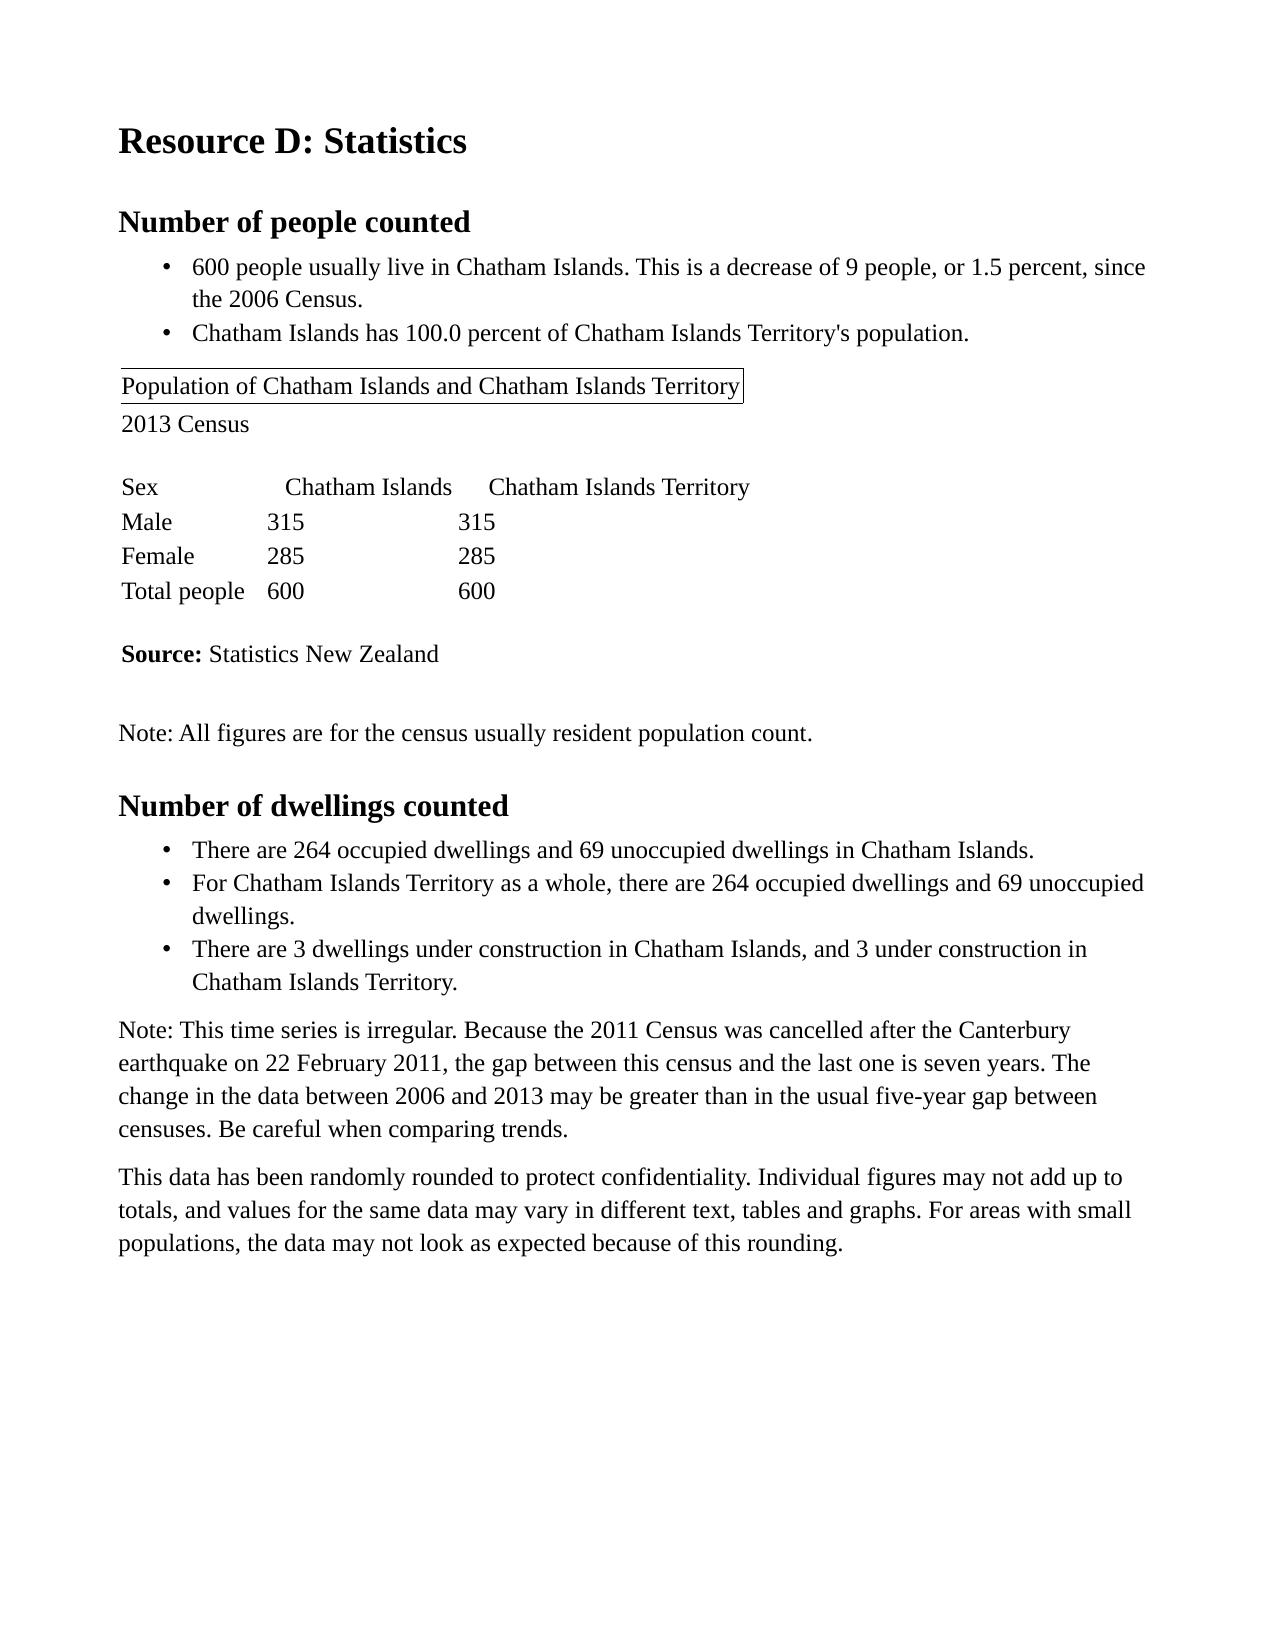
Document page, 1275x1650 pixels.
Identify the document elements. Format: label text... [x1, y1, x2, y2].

list For Chatham Islands Territory as a whole, there are 264 occupied dwellings and 69 unoccupied dwellings. [162, 868, 1157, 930]
list There are 3 dwellings under construction in Chatham Islands, and 3 under construction in Chatham Islands Territory. [162, 934, 1157, 996]
table_cell 2013 Census [118, 406, 753, 469]
table_cell Female [118, 538, 264, 573]
subtitle Number of dwellings counted [118, 787, 1157, 823]
table_cell 285 [455, 538, 753, 573]
subtitle Number of people counted [118, 203, 1157, 239]
list Chatham Islands has 100.0 percent of Chatham Islands Territory's population. [162, 318, 1157, 346]
text Note: This time series is irregular. Because the 2011 Census was cancelled after the Canterbury earthquake on 22 February 2011, the gap between this census and the last one is seven years. The change in the data between 2006 and 2013 may be greater than in the usual five-year gap between censuses. Be careful when comparing trends. [118, 1015, 1157, 1143]
list There are 264 occupied dwellings and 69 unoccupied dwellings in Chatham Islands. [162, 835, 1157, 864]
table_cell Total people [118, 573, 264, 607]
text Resource D: Statistics [118, 118, 1157, 161]
table_cell Sex [118, 469, 264, 504]
table_cell Chatham Islands Territory [455, 469, 753, 504]
table_cell 315 [264, 504, 455, 538]
list 600 people usually live in Chatham Islands. This is a decrease of 9 people, or 1.5 percent, since the 2006 Census. [162, 252, 1157, 313]
table_cell Source: Statistics New Zealand [118, 608, 753, 671]
table_cell 315 [455, 504, 753, 538]
table_cell 600 [455, 573, 753, 607]
table_cell 600 [264, 573, 455, 607]
table_cell Male [118, 504, 264, 538]
text This data has been randomly rounded to protect confidentiality. Individual figures may not add up to totals, and values for the same data may vary in different text, tables and graphs. For areas with small populations, the data may not look as expected because of this rounding. [118, 1162, 1157, 1256]
table_cell 285 [264, 538, 455, 573]
table_cell Chatham Islands [264, 469, 455, 504]
table_header Population of Chatham Islands and Chatham Islands Territory [118, 365, 753, 406]
text Note: All figures are for the census usually resident population count. [118, 718, 1157, 747]
